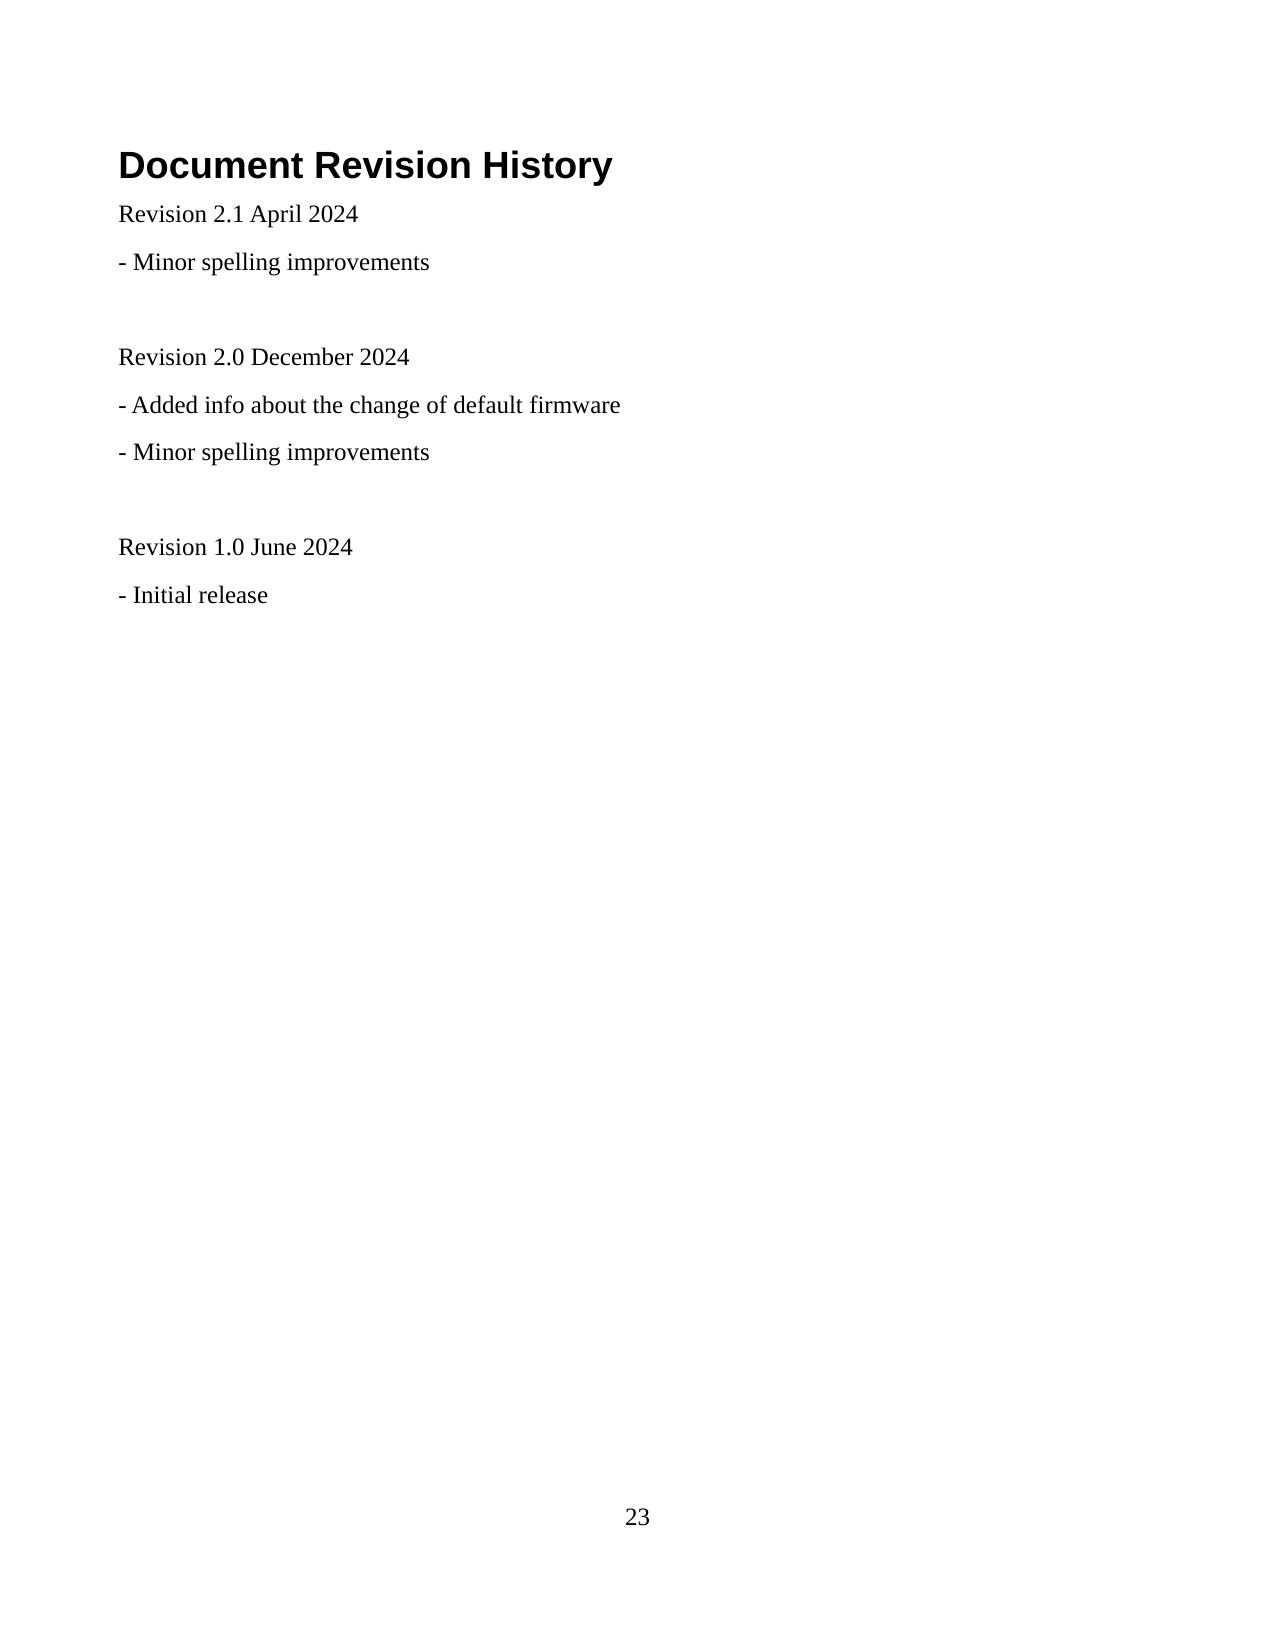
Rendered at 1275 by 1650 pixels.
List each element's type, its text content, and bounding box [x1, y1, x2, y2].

text Revision 2.0 December 2024 [118, 342, 1157, 371]
text - Minor spelling improvements [118, 247, 1157, 276]
text - Added info about the change of default firmware [118, 390, 1157, 418]
text Revision 2.1 April 2024 [118, 199, 1157, 228]
text - Minor spelling improvements [118, 437, 1157, 466]
text Revision 1.0 June 2024 [118, 532, 1157, 561]
subtitle Document Revision History [118, 143, 1157, 187]
text - Initial release [118, 580, 1157, 609]
